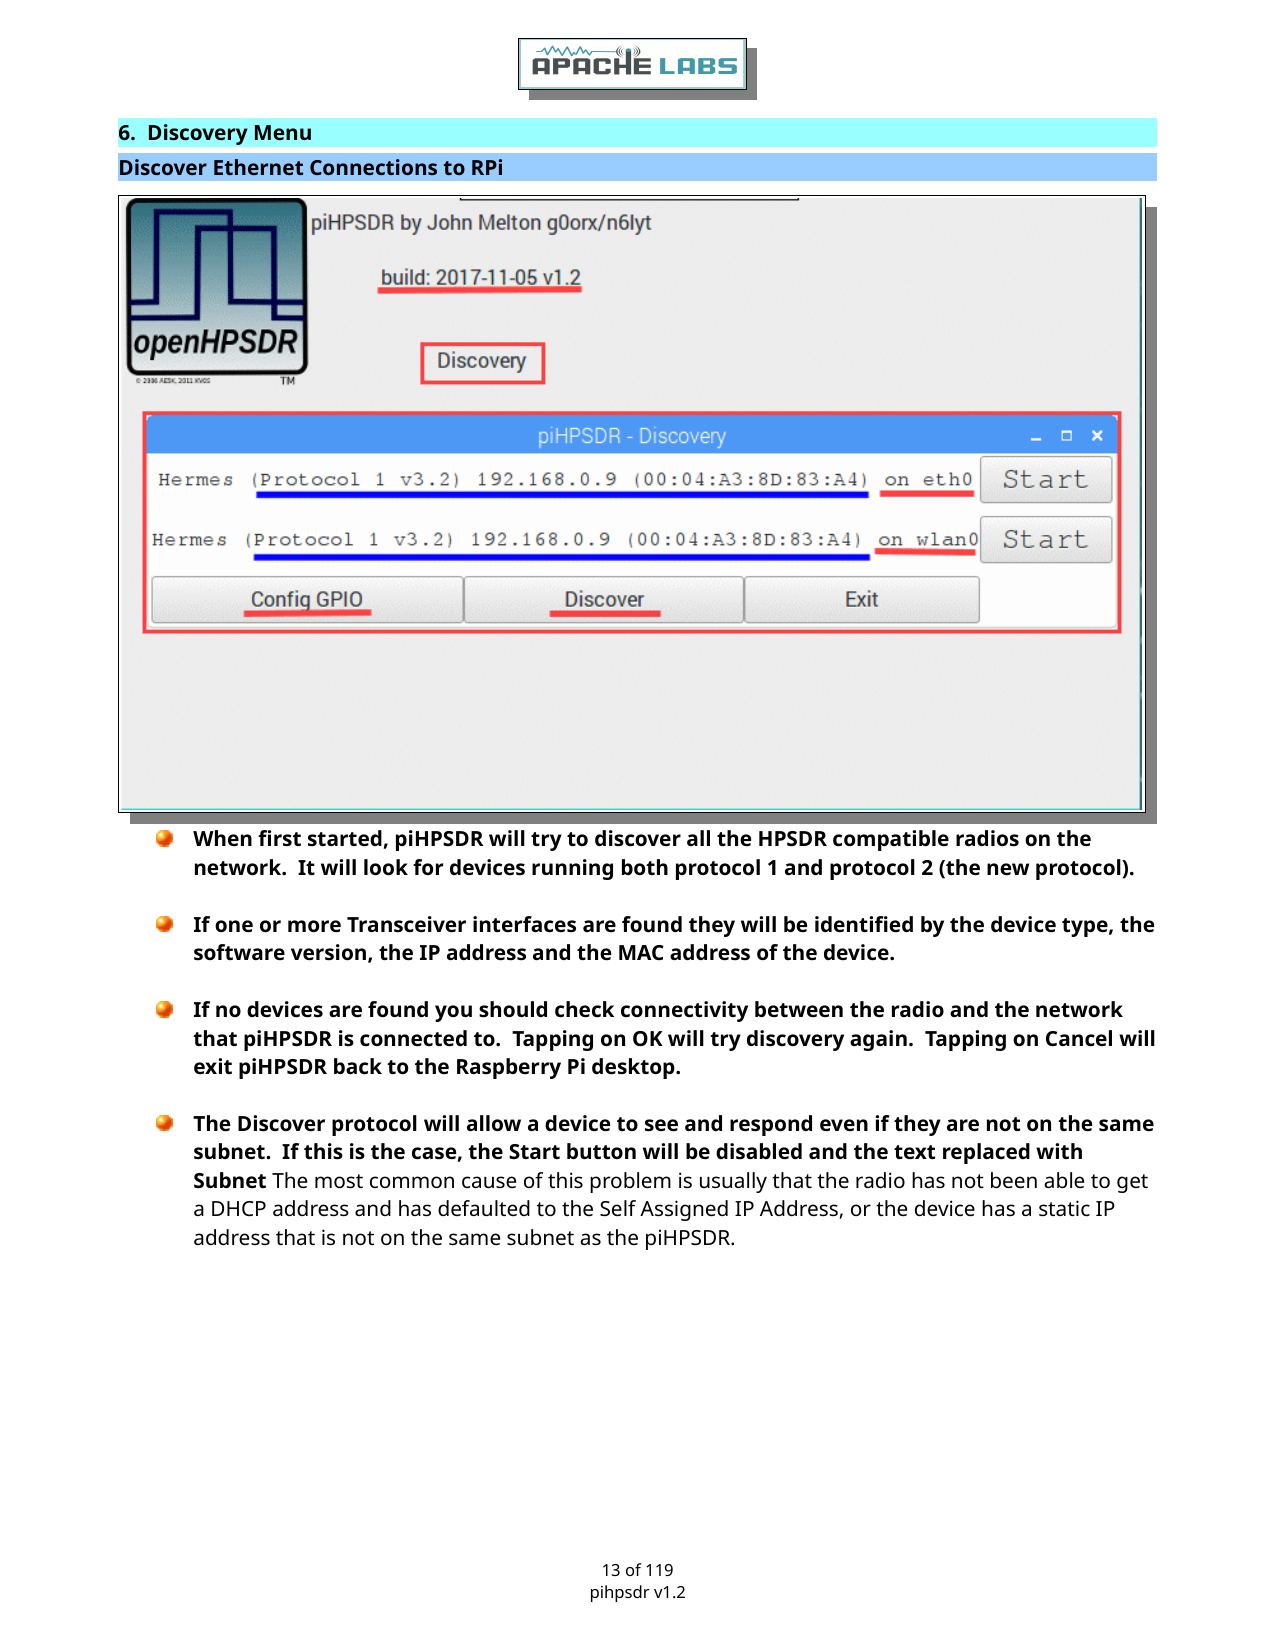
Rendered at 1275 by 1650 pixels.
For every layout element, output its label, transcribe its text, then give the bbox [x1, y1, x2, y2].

list If one or more Transceiver interfaces are found they will be identified by the device type, the software version, the IP address and the MAC address of the device. [156, 910, 1157, 967]
list When first started, piHPSDR will try to discover all the HPSDR compatible radios on the network. It will look for devices running both protocol 1 and protocol 2 (the new protocol). [156, 824, 1157, 881]
picture [156, 916, 173, 932]
list The Discover protocol will allow a device to see and respond even if they are not on the same subnet. If this is the case, the Start button will be disabled and the text replaced with Subnet The most common cause of this problem is usually that the radio has not been able to get a DHCP address and has defaulted to the Self Assigned IP Address, or the device has a static IP address that is not on the same subnet as the piHPSDR. [156, 1109, 1157, 1251]
subtitle Discover Ethernet Connections to RPi [118, 153, 1157, 181]
picture [121, 198, 1142, 810]
list If no devices are found you should check connectivity between the radio and the network that piHPSDR is connected to. Tapping on OK will try discovery again. Tapping on Cancel will exit piHPSDR back to the Raspberry Pi desktop. [156, 995, 1157, 1081]
picture [156, 830, 173, 847]
picture [521, 40, 744, 87]
picture [156, 1115, 173, 1131]
picture [156, 1001, 173, 1018]
subtitle 6. Discovery Menu [312, 118, 1157, 147]
